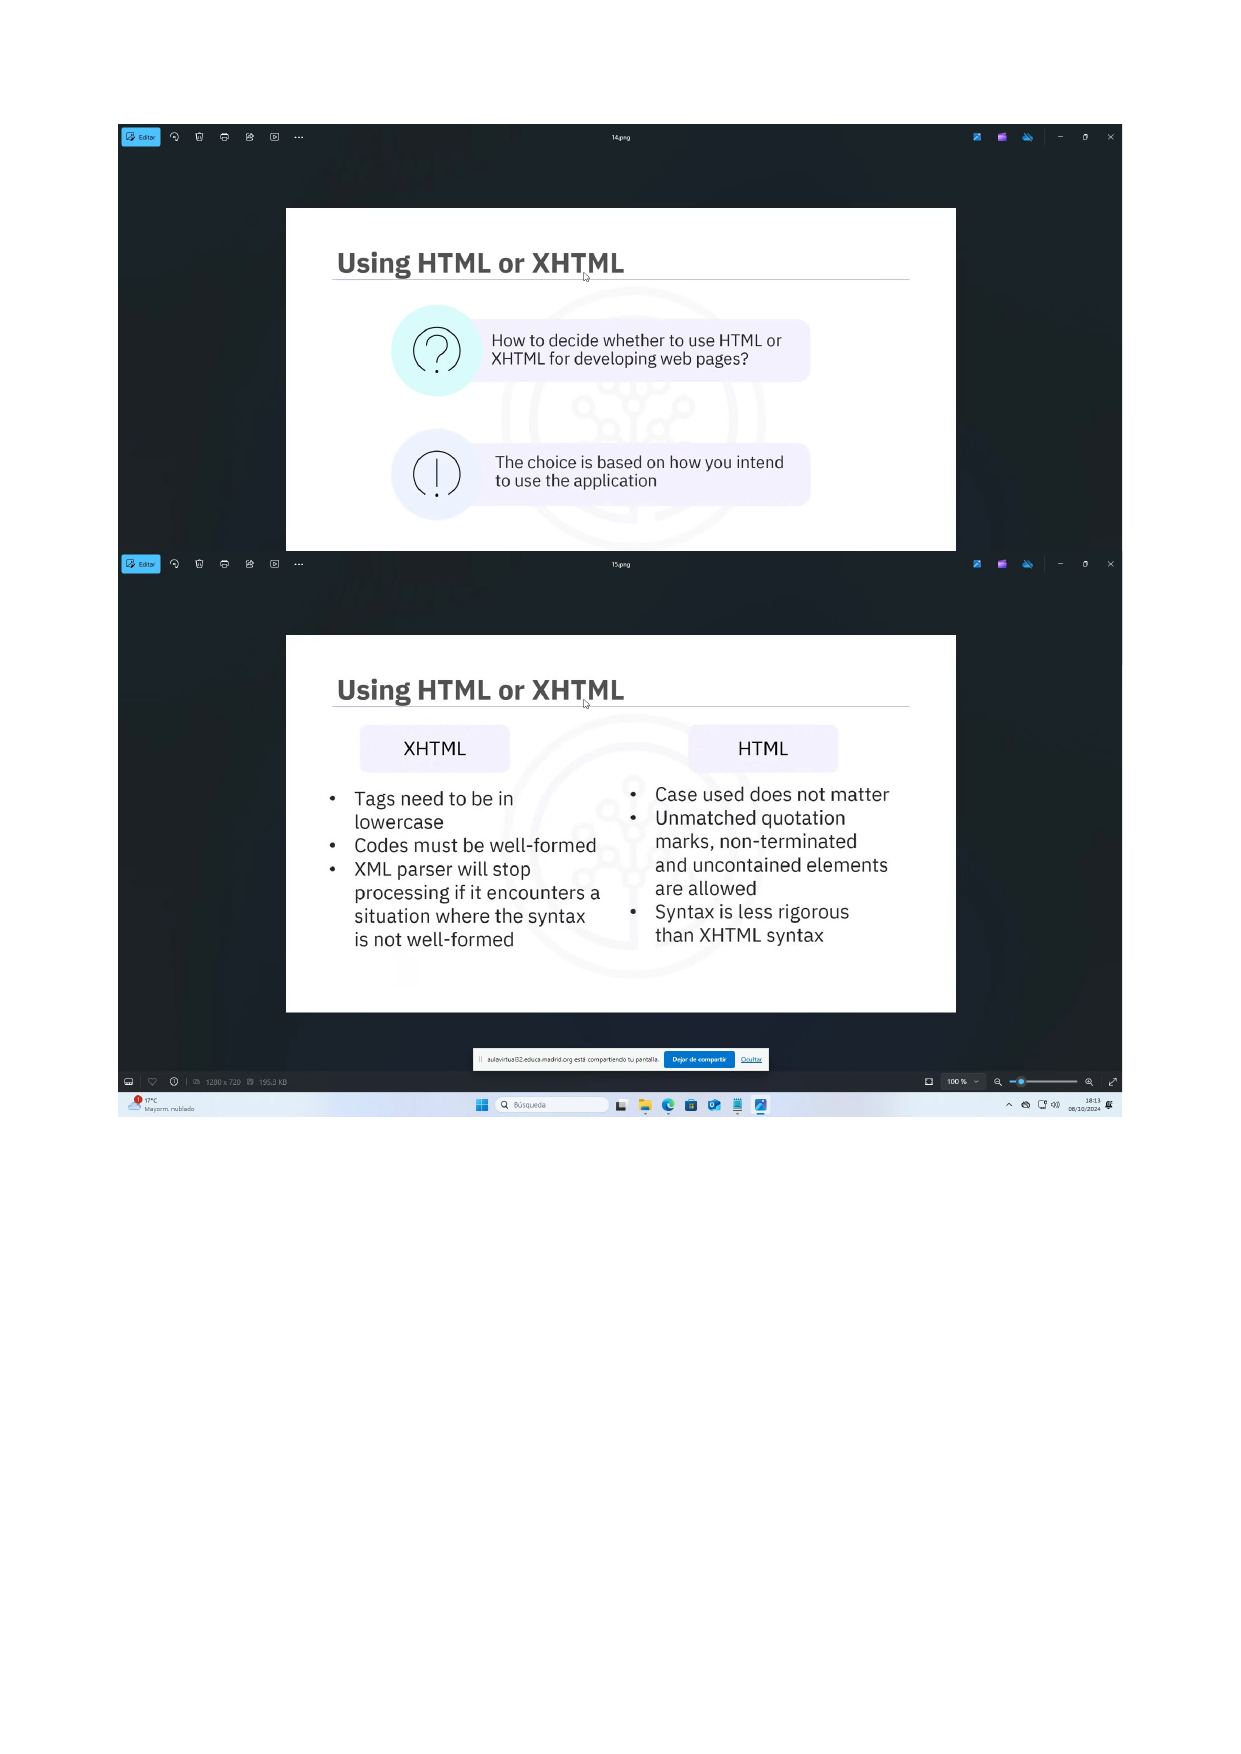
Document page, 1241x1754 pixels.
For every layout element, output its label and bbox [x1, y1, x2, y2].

picture [118, 124, 1123, 1117]
